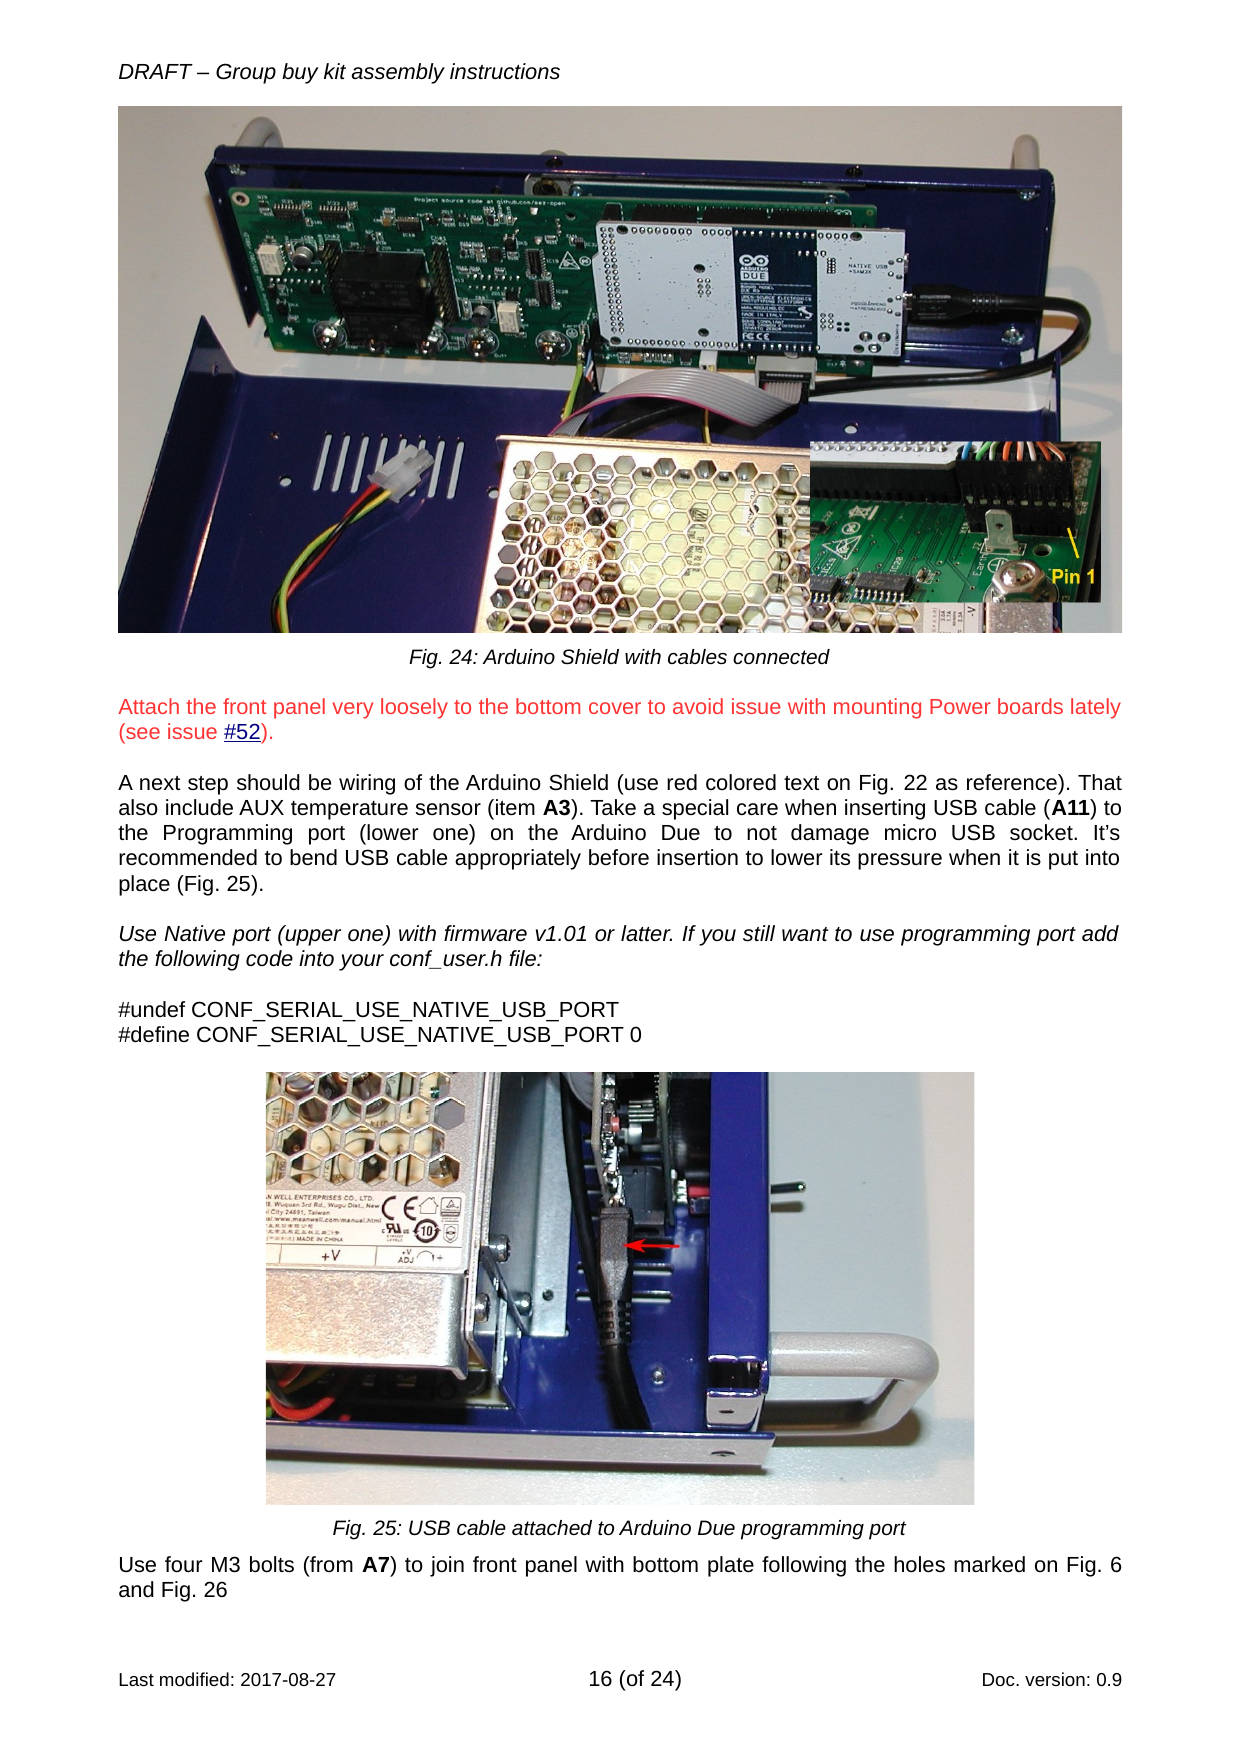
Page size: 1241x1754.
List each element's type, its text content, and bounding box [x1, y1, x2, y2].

picture [265, 1072, 975, 1505]
text Use four M3 bolts (from A7) to join front panel with bottom plate following the holes marked on Fig. 6 and Fig. 26 [118, 1072, 1122, 1602]
text Fig. 25: USB cable attached to Arduino Due programming port [266, 1505, 974, 1540]
text A next step should be wiring of the Arduino Shield (use red colored text on Fig. 22 as reference). That also include AUX temperature sensor (item A3). Take a special care when inserting USB cable (A11) to the Programming port (lower one) on the Arduino Due to not damage micro USB socket. It’s recommended to bend USB cable appropriately before insertion to lower its pressure when it is put into place (Fig. 25). [118, 769, 1122, 896]
text Fig. 24: Arduino Shield with cables connected [118, 633, 1122, 669]
text Attach the front panel very loosely to the bottom cover to avoid issue with mounting Power boards lately (see issue #52). [118, 694, 1122, 744]
text #define CONF_SERIAL_USE_NATIVE_USB_PORT 0 [118, 1022, 1122, 1047]
text #undef CONF_SERIAL_USE_NATIVE_USB_PORT [118, 996, 1122, 1022]
picture [118, 106, 1123, 633]
text Use Native port (upper one) with firmware v1.01 or latter. If you still want to use programming port add the following code into your conf_user.h file: [118, 921, 1122, 971]
